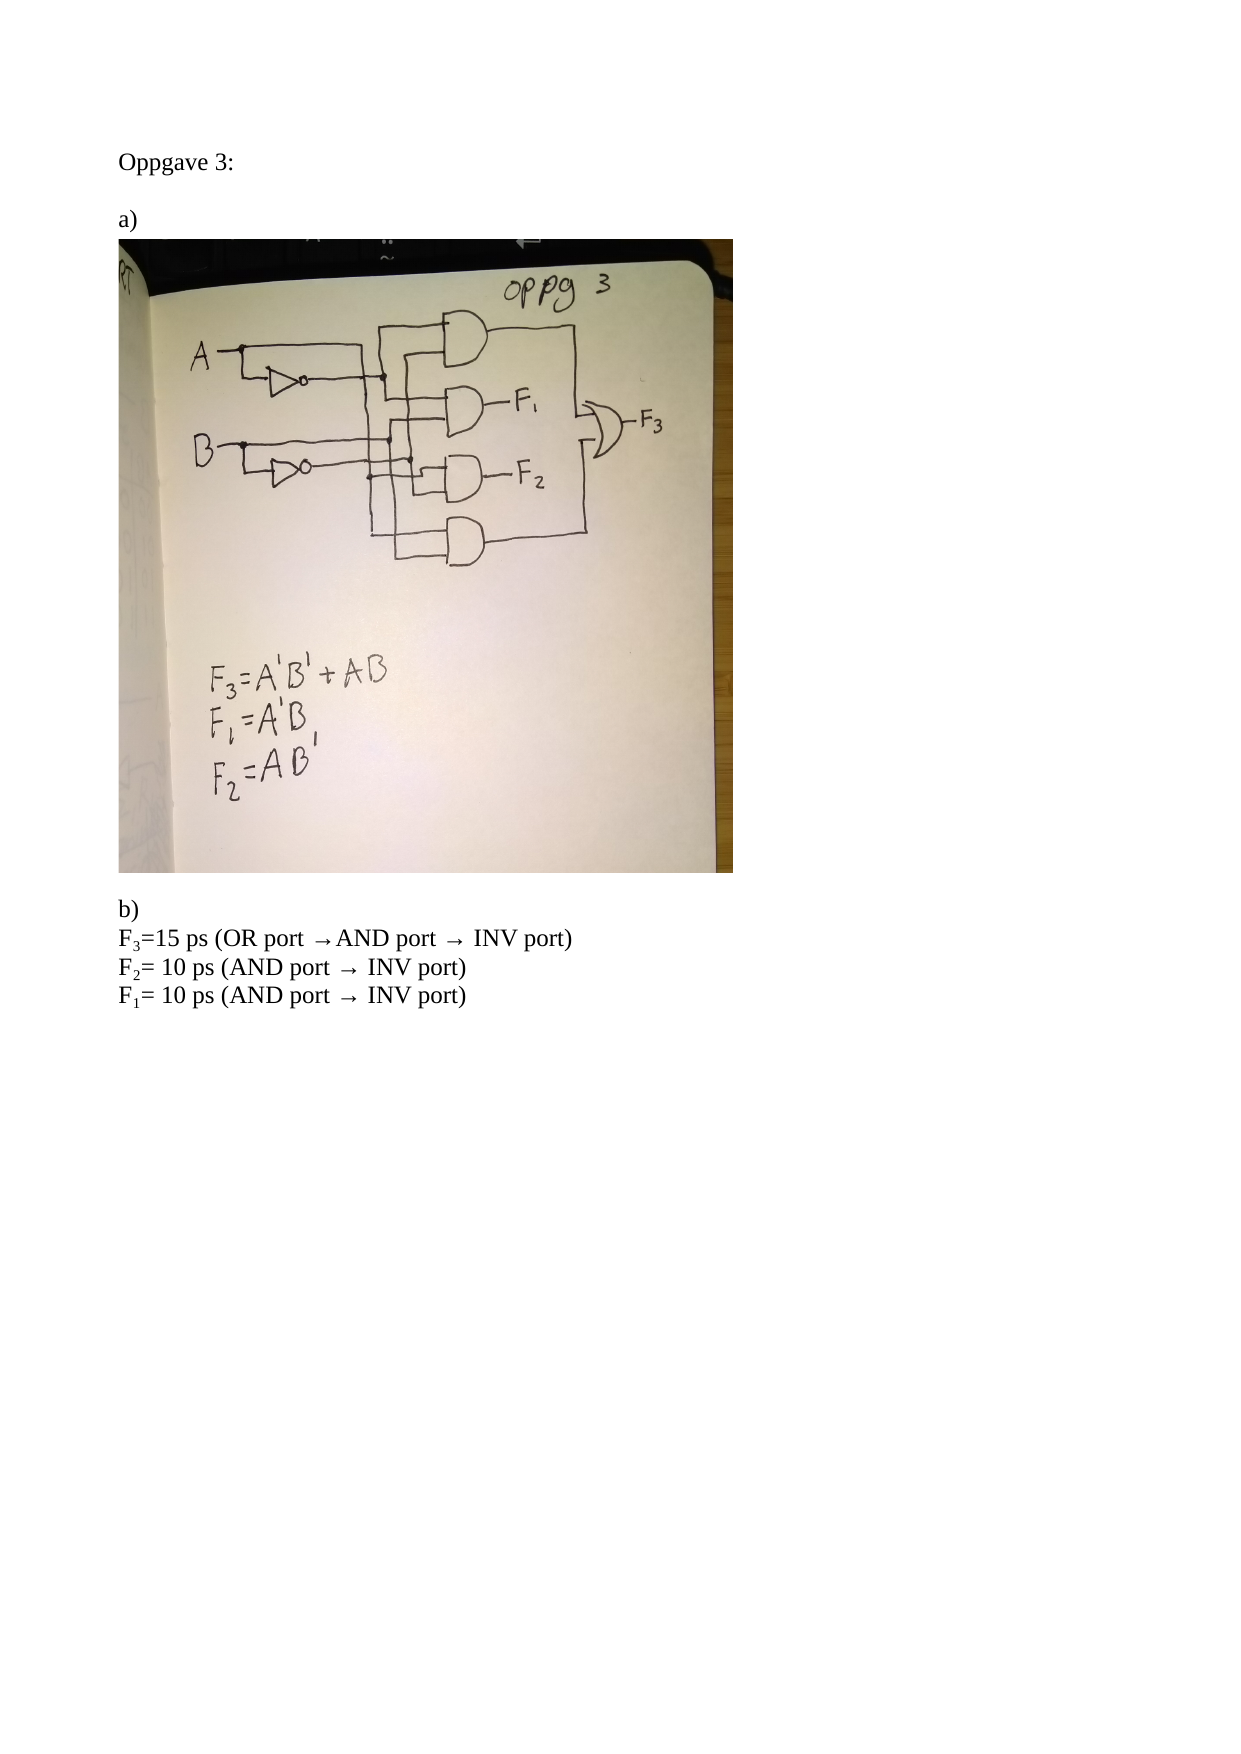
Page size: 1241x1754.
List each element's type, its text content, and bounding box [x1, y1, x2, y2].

text F₁= 10 ps (AND port → INV port) [118, 981, 1122, 1009]
text Oppgave 3: [118, 147, 1122, 176]
picture [118, 239, 733, 506]
text b) [118, 894, 1122, 923]
text F₃=15 ps (OR port →AND port → INV port) [118, 923, 1122, 952]
text F₂= 10 ps (AND port → INV port) [118, 952, 1122, 981]
text a) [118, 204, 1122, 233]
